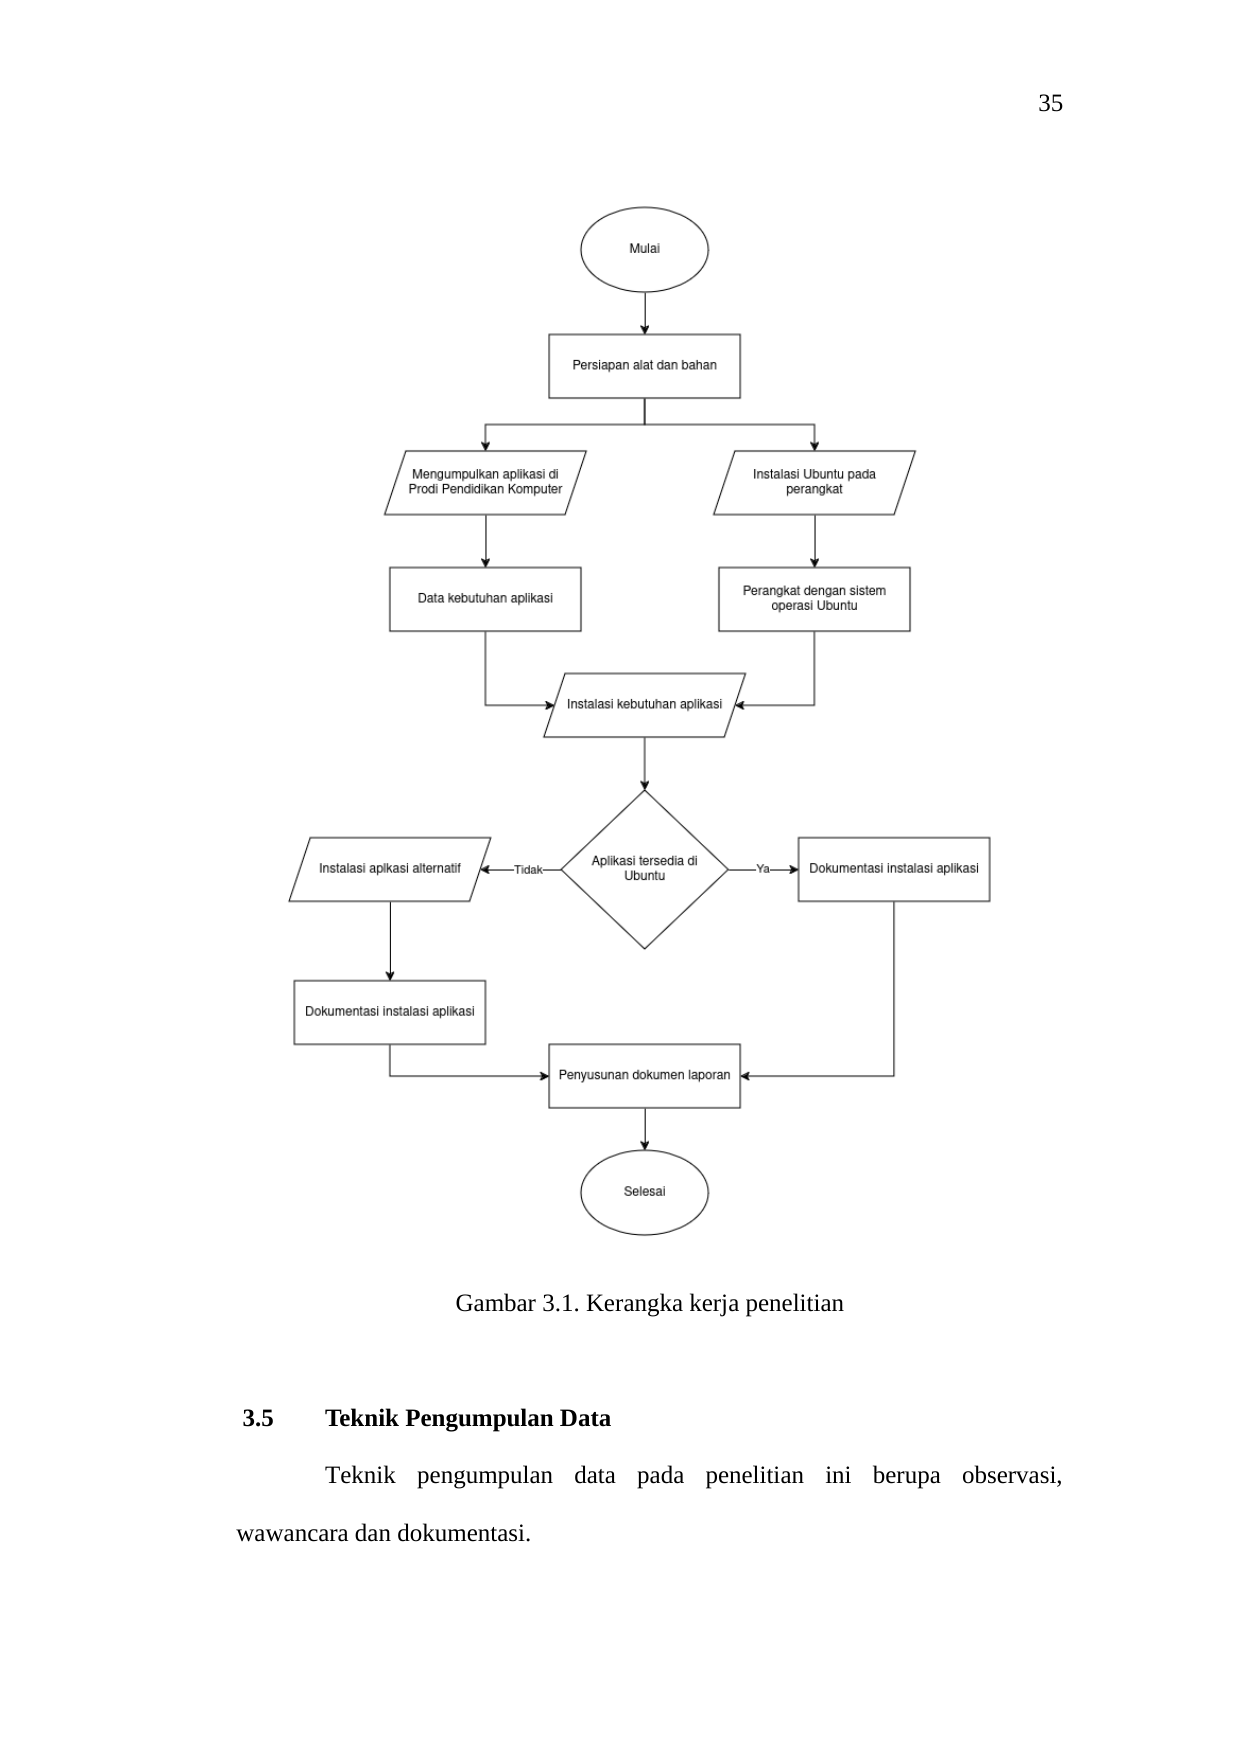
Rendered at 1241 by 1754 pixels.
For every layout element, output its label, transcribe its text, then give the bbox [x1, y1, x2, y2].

text Gambar 3.1. Kerangka kerja penelitian [236, 1288, 1063, 1317]
picture [236, 165, 1063, 1288]
subtitle Teknik Pengumpulan Data [236, 1403, 1063, 1432]
text Teknik pengumpulan data pada penelitian ini berupa observasi, wawancara dan dokumentasi. [236, 1461, 1063, 1547]
